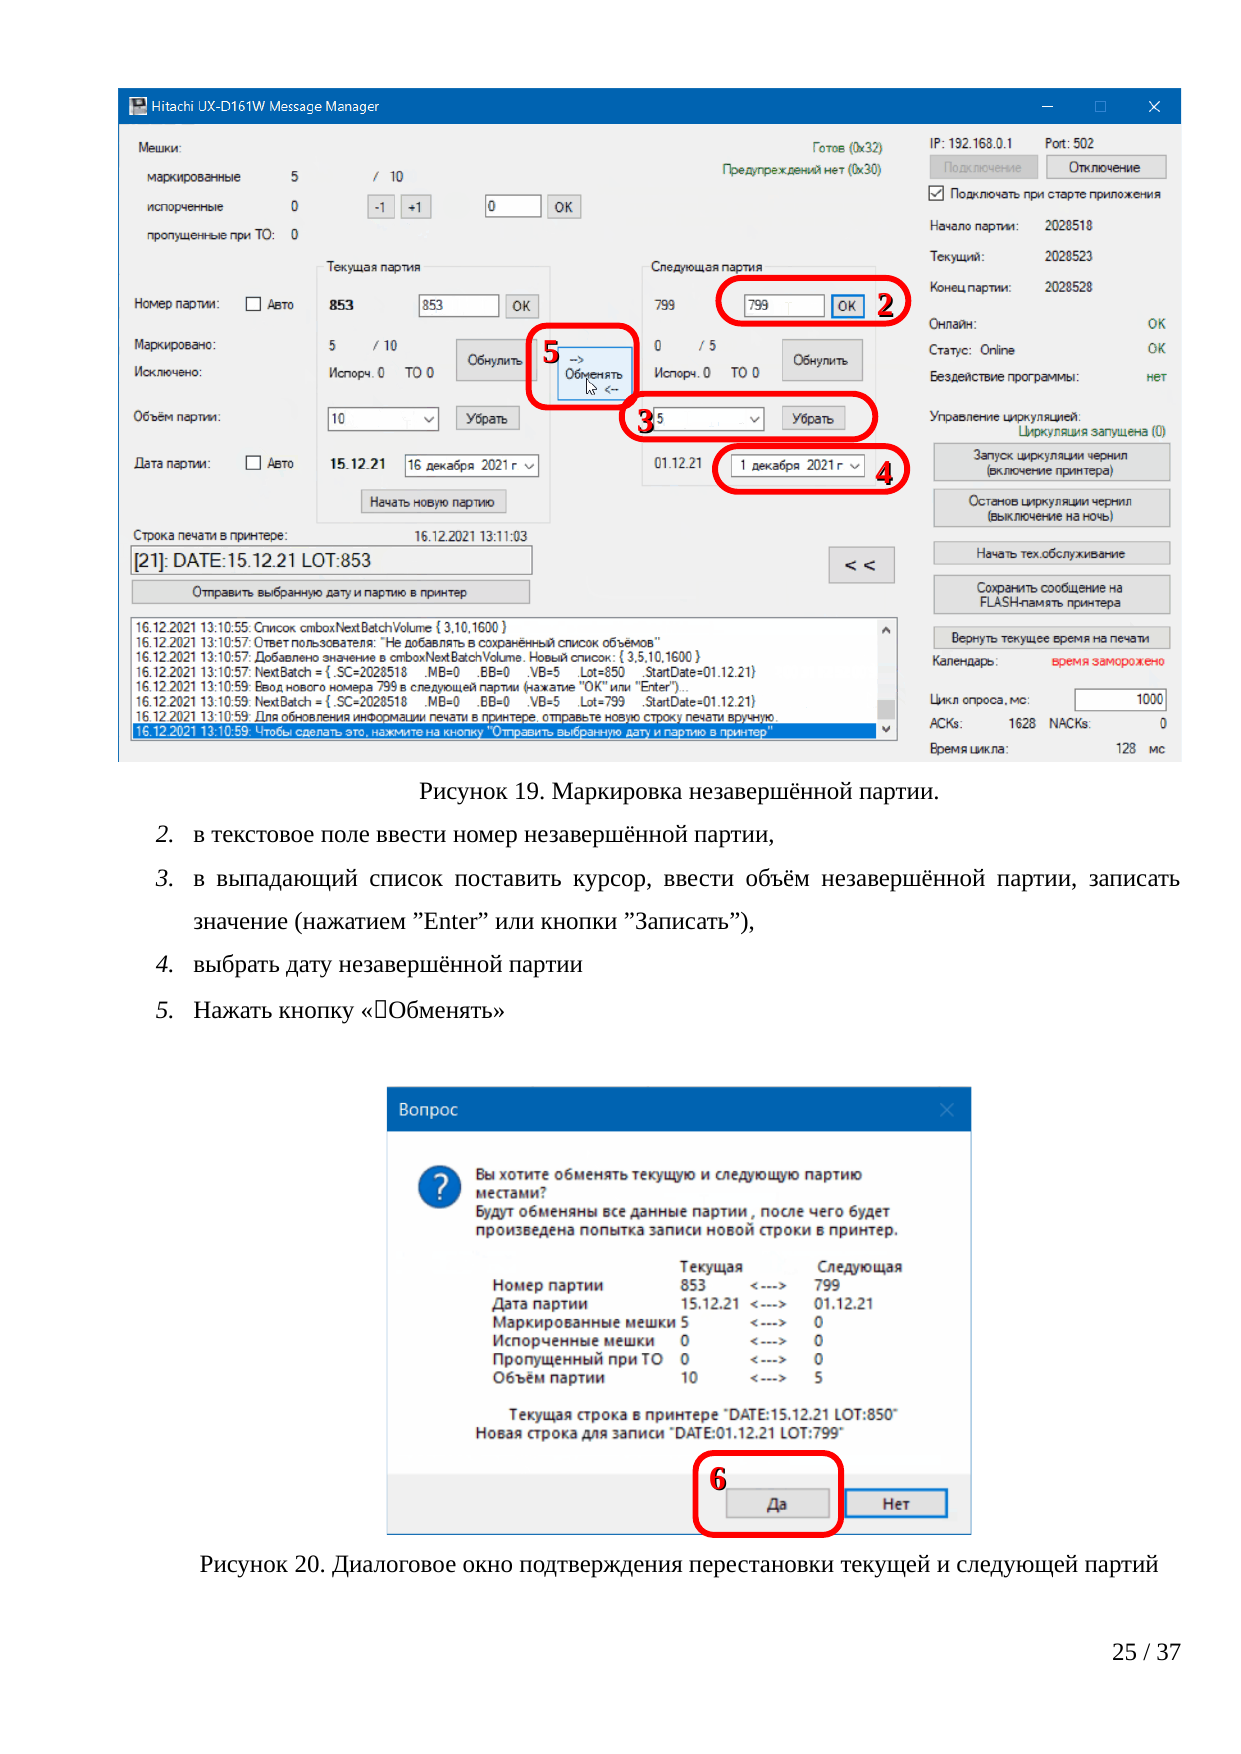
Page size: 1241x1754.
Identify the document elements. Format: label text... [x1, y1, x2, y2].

list Нажать кнопку «Обменять» [156, 992, 1181, 1026]
picture [386, 1086, 972, 1535]
text Рисунок 20. Диалоговое окно подтверждения перестановки текущей и следующей партий [118, 1549, 1181, 1578]
list выбрать дату незавершённой партии [156, 949, 1181, 978]
list в текстовое поле ввести номер незавершённой партии, [156, 819, 1181, 848]
text Рисунок 19. Маркировка незавершённой партии. [118, 776, 1181, 805]
picture [699, 1456, 838, 1531]
list в выпадающий список поставить курсор, ввести объём незавершённой партии, записать значение (нажатием ”Enter” или кнопки ”Записать”), [156, 863, 1181, 934]
